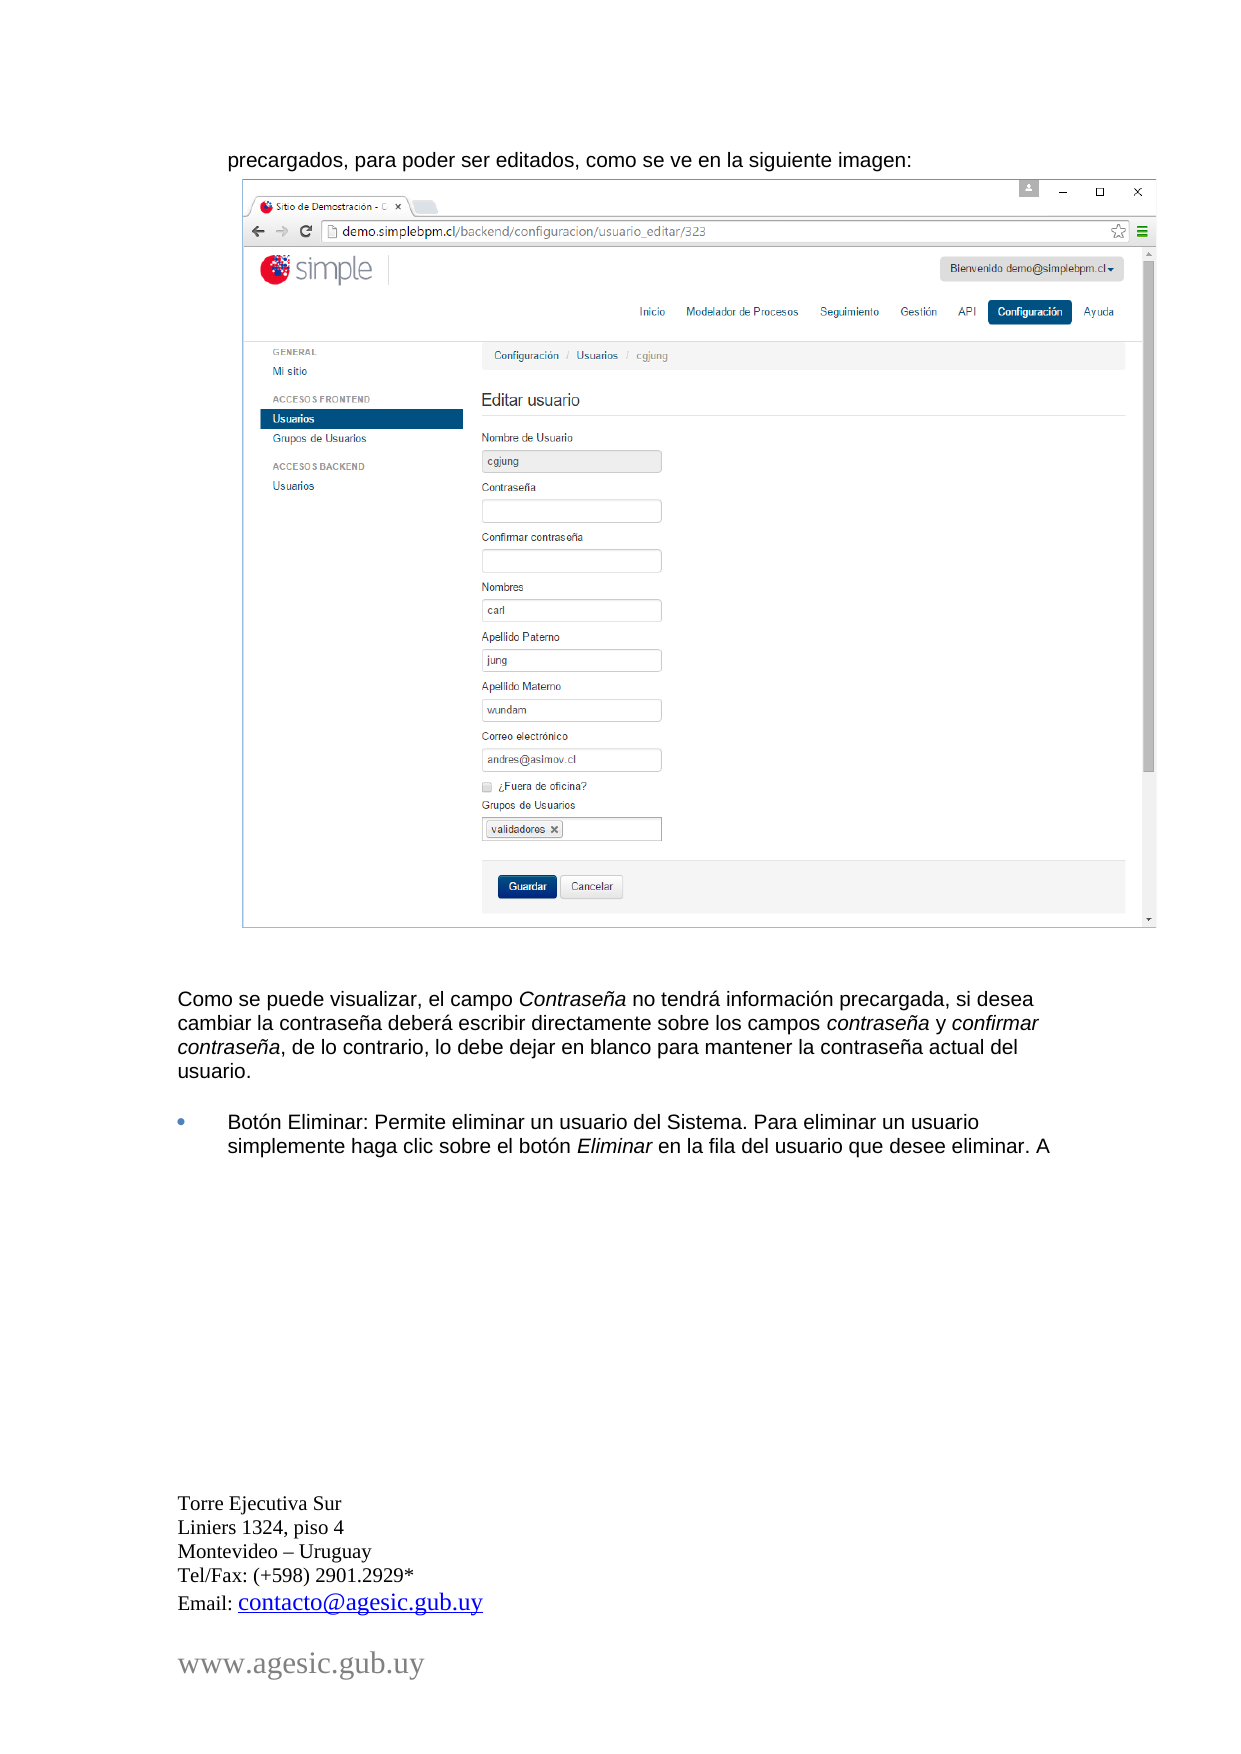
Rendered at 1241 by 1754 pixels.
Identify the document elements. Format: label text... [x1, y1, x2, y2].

list Botón Eliminar: Permite eliminar un usuario del Sistema. Para eliminar un usuario simplemente haga clic sobre el botón Eliminar en la fila del usuario que desee eliminar. A [177, 1110, 1063, 1158]
picture [242, 179, 1157, 928]
list precargados, para poder ser editados, como se ve en la siguiente imagen: [177, 148, 1063, 935]
text Como se puede visualizar, el campo Contraseña no tendrá información precargada, si desea cambiar la contraseña deberá escribir directamente sobre los campos contraseña y confirmar contraseña, de lo contrario, lo debe dejar en blanco para mantener la contraseña actual del usuario. [177, 987, 1063, 1082]
